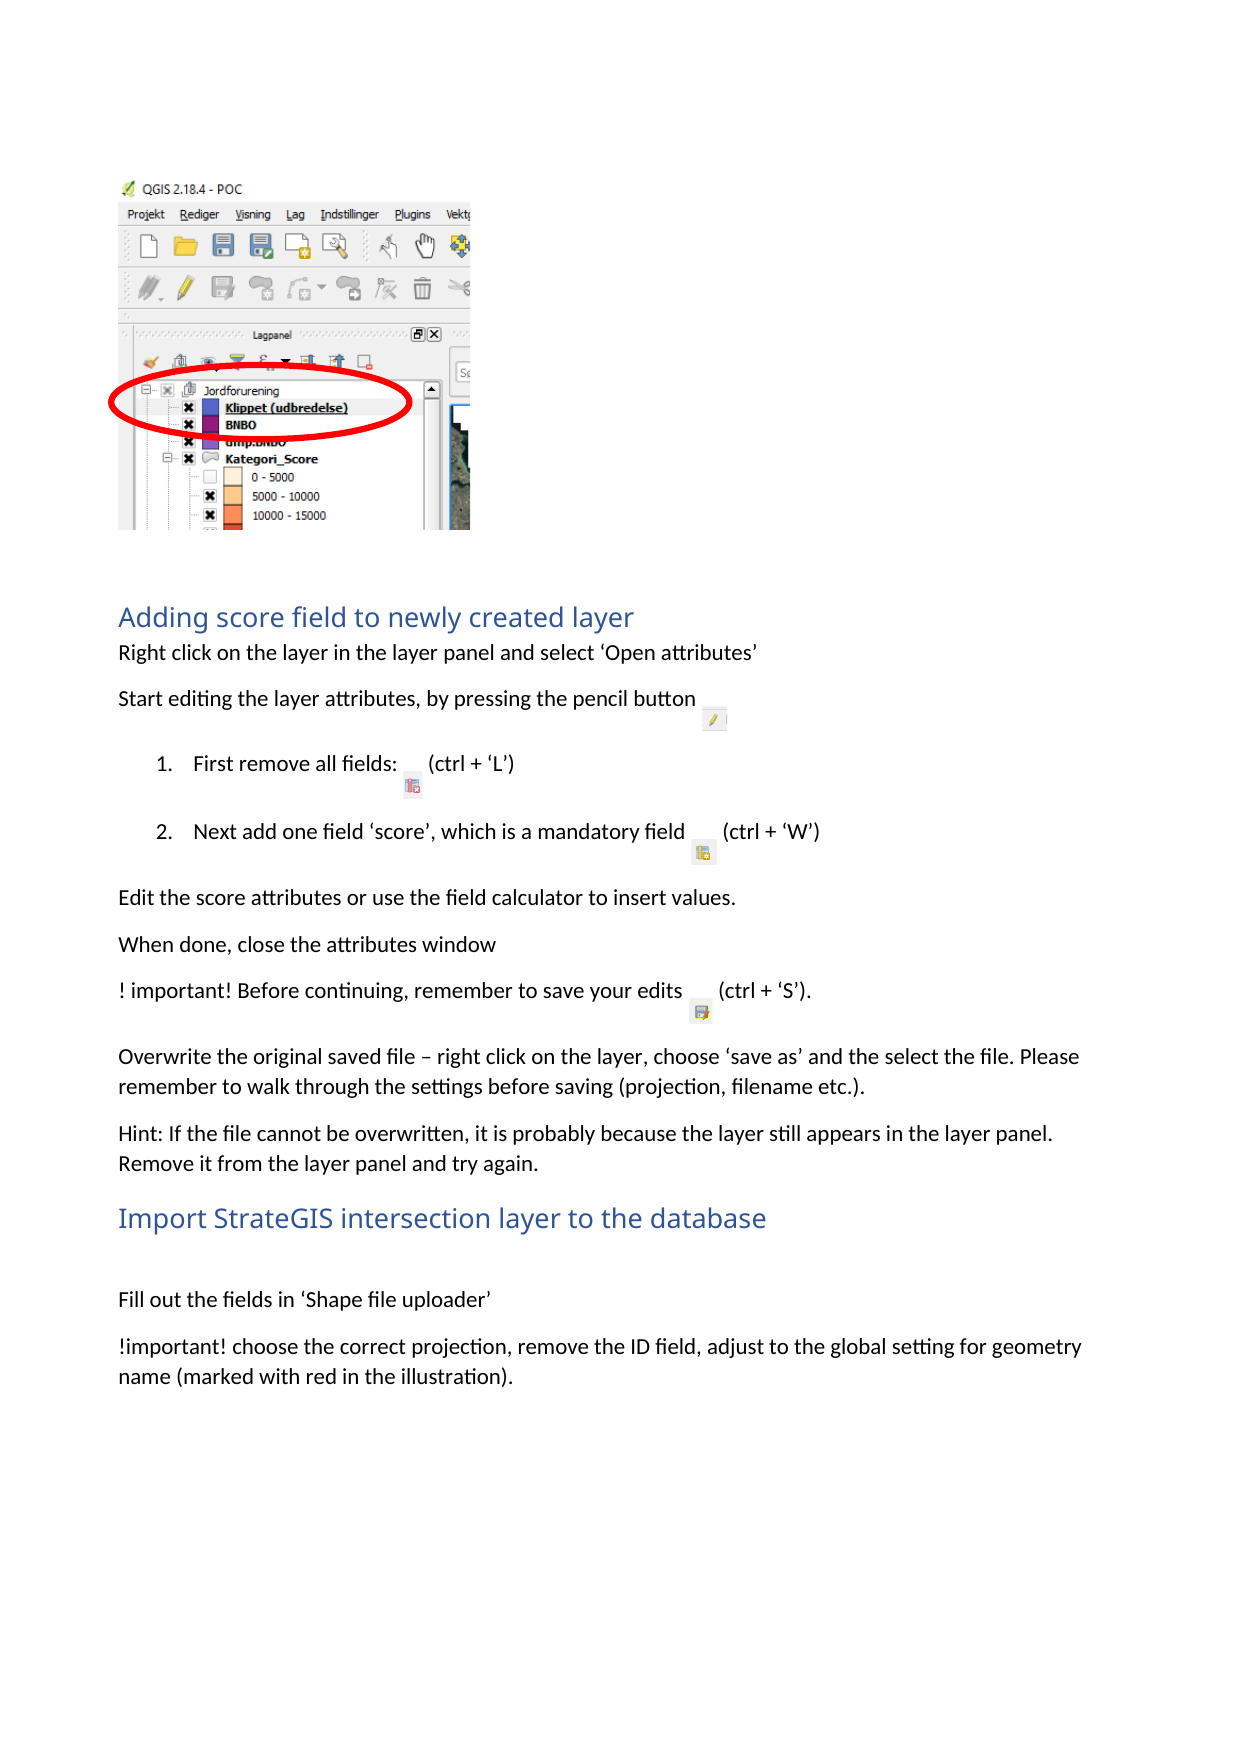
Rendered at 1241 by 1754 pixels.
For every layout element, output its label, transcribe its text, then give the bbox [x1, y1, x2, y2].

subtitle Adding score field to newly created layer [118, 599, 1122, 636]
list Next add one field ‘score’, which is a mandatory field (ctrl + ‘W’) [156, 817, 1122, 865]
subtitle Import StrateGIS intersection layer to the database [118, 1199, 1122, 1236]
text Overwrite the original saved file – right click on the layer, choose ‘save as’ and the select the file. Please remember to walk through the settings before saving (projection, filename etc.). [118, 1042, 1122, 1100]
text Fill out the fields in ‘Shape file uploader’ [118, 1285, 1122, 1313]
list First remove all fields: (ctrl + ‘L’) [156, 749, 1122, 798]
text When done, close the attributes window [118, 930, 1122, 958]
text Right click on the layer in the layer panel and select ‘Open attributes’ [118, 638, 1122, 666]
text !important! choose the correct projection, remove the ID field, adjust to the global setting for geometry name (marked with red in the illustration). [118, 1332, 1122, 1390]
text Start editing the layer attributes, by pressing the pencil button [118, 684, 1122, 731]
text Hint: If the file cannot be overwritten, it is probably because the layer still appears in the layer panel. Remove it from the layer panel and try again. [118, 1119, 1122, 1177]
text ! important! Before continuing, remember to save your edits (ctrl + ‘S’). [118, 977, 1122, 1024]
text Edit the score attributes or use the field calculator to insert values. [118, 883, 1122, 911]
